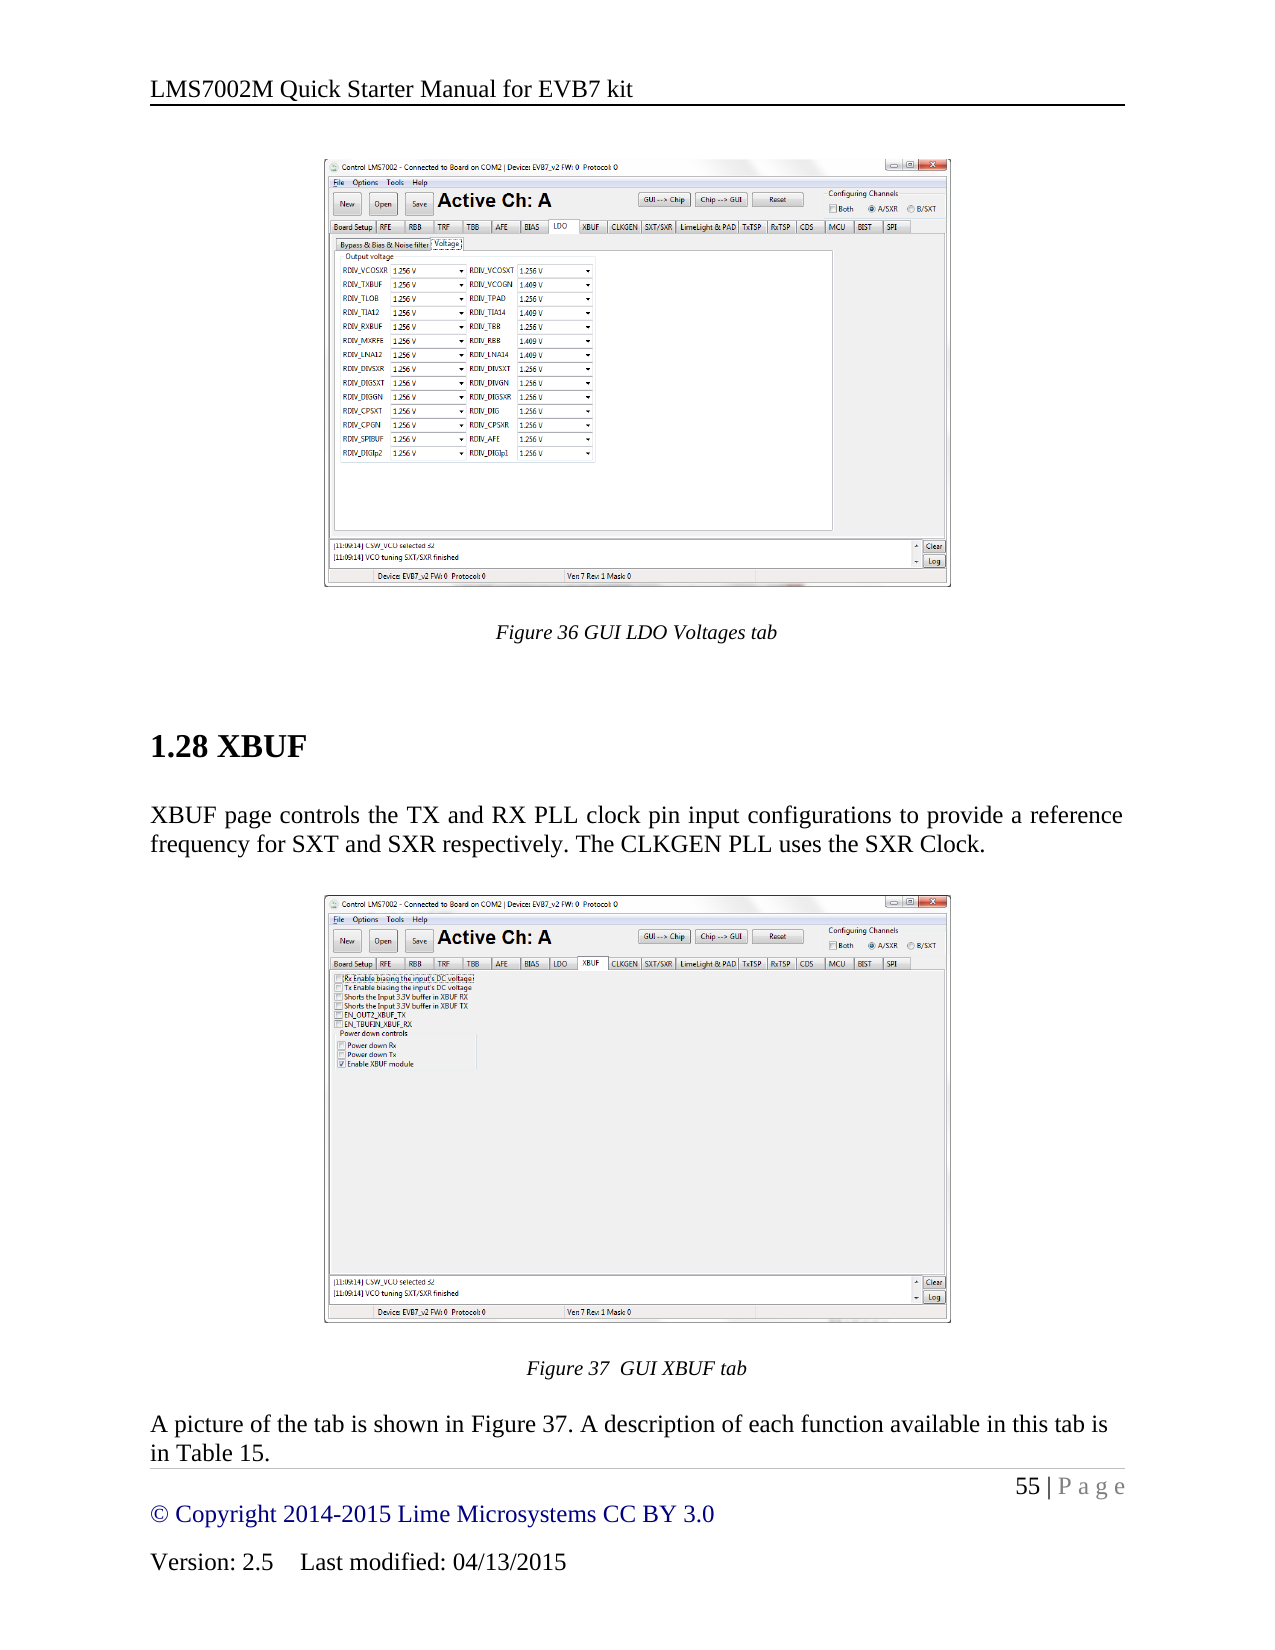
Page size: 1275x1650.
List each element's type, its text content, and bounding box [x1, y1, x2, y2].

subtitle XBUF [150, 727, 1125, 765]
picture [324, 895, 951, 1323]
text XBUF page controls the TX and RX PLL clock pin input configurations to provide a reference frequency for SXT and SXR respectively. The CLKGEN PLL uses the SXR Clock. [150, 800, 1125, 857]
text Figure 36 GUI LDO Voltages tab [150, 620, 1125, 644]
picture [324, 159, 951, 587]
text Figure 37 GUI XBUF tab [150, 1356, 1125, 1380]
text A picture of the tab is shown in Figure 37. A description of each function available in this tab is in Table 15. [150, 1409, 1125, 1466]
